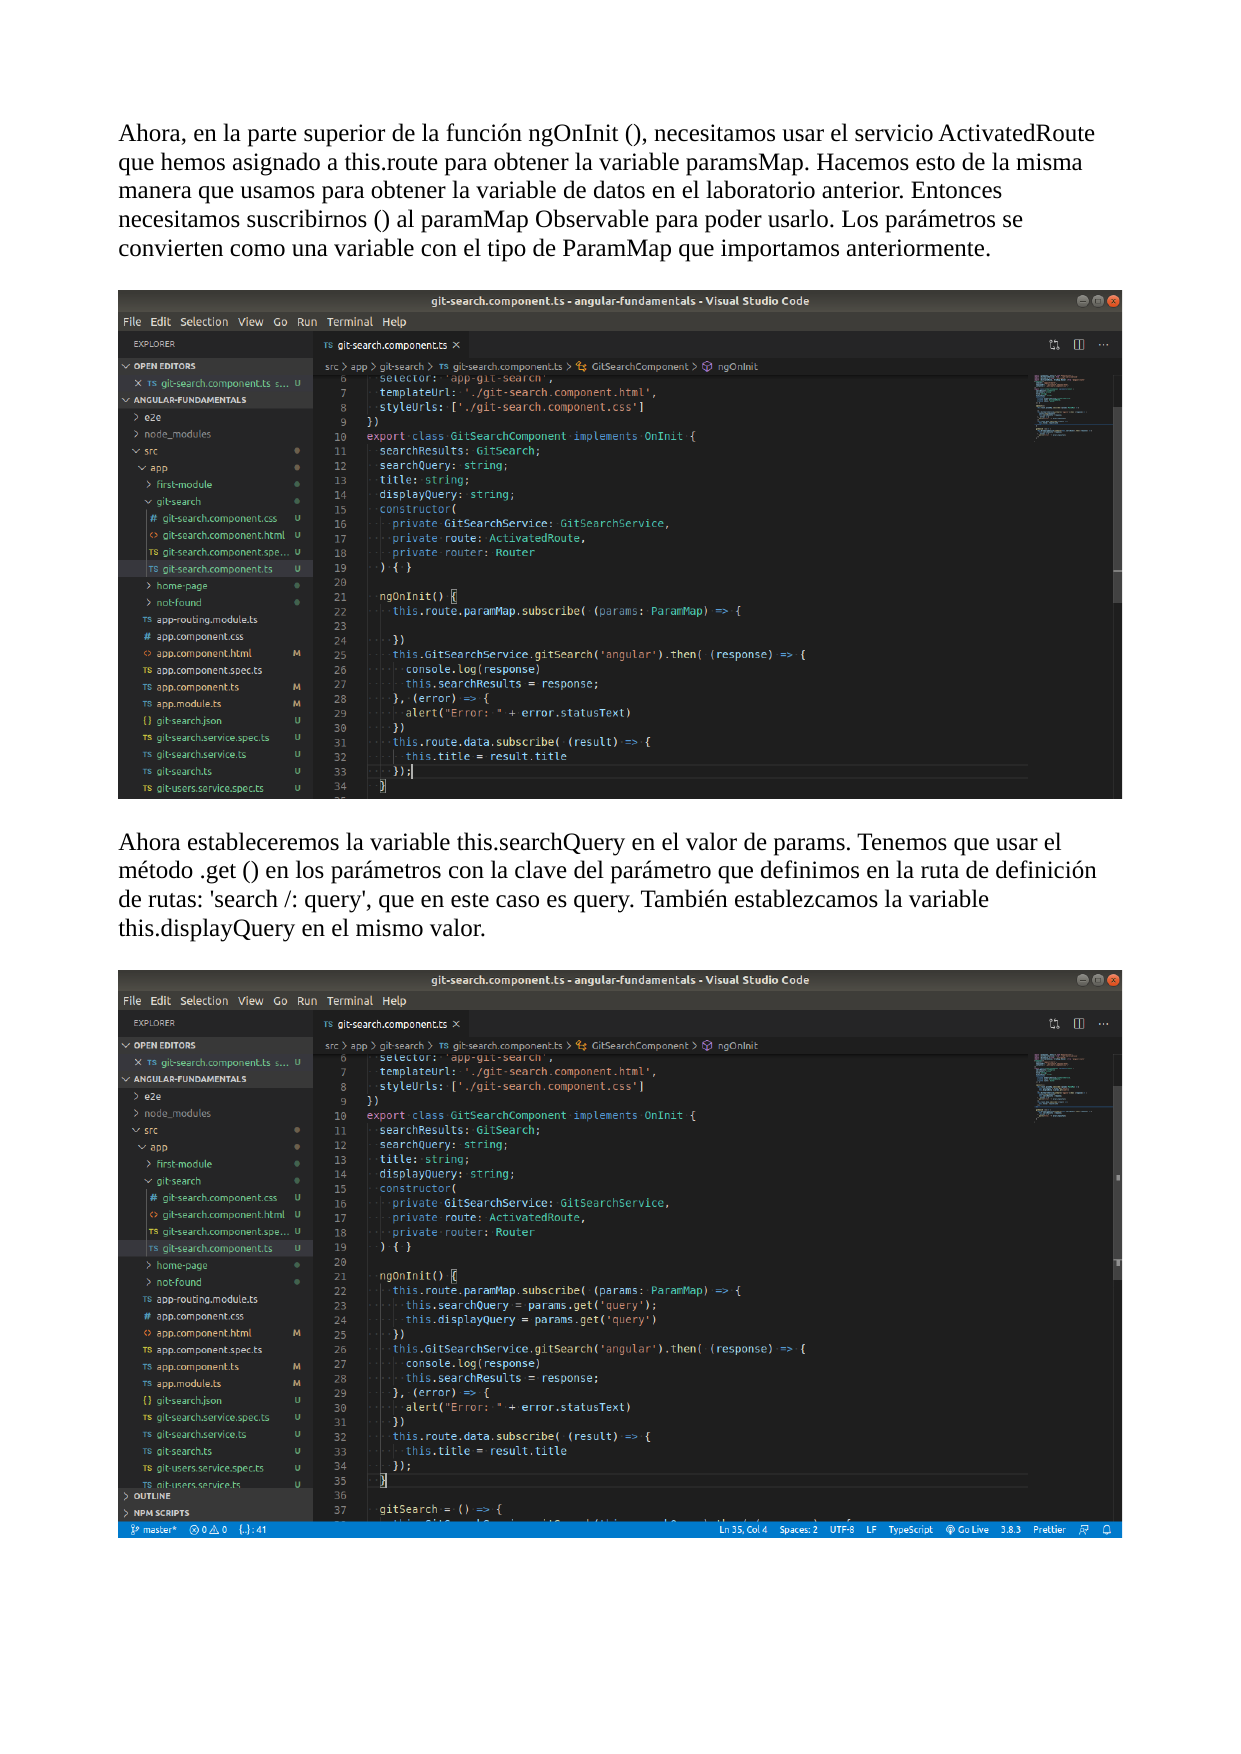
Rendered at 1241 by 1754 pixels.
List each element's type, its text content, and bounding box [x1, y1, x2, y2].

text Ahora estableceremos la variable this.searchQuery en el valor de params. Tenemos que usar el método .get () en los parámetros con la clave del parámetro que definimos en la ruta de definición de rutas: 'search /: query', que en este caso es query. También establezcamos la variable this.displayQuery en el mismo valor. [118, 827, 1122, 942]
picture [118, 290, 1123, 799]
text Ahora, en la parte superior de la función ngOnInit (), necesitamos usar el servicio ActivatedRoute que hemos asignado a this.route para obtener la variable paramsMap. Hacemos esto de la misma manera que usamos para obtener la variable de datos en el laboratorio anterior. Entonces necesitamos suscribirnos () al paramMap Observable para poder usarlo. Los parámetros se convierten como una variable con el tipo de ParamMap que importamos anteriormente. [118, 118, 1122, 262]
picture [118, 970, 1123, 1538]
